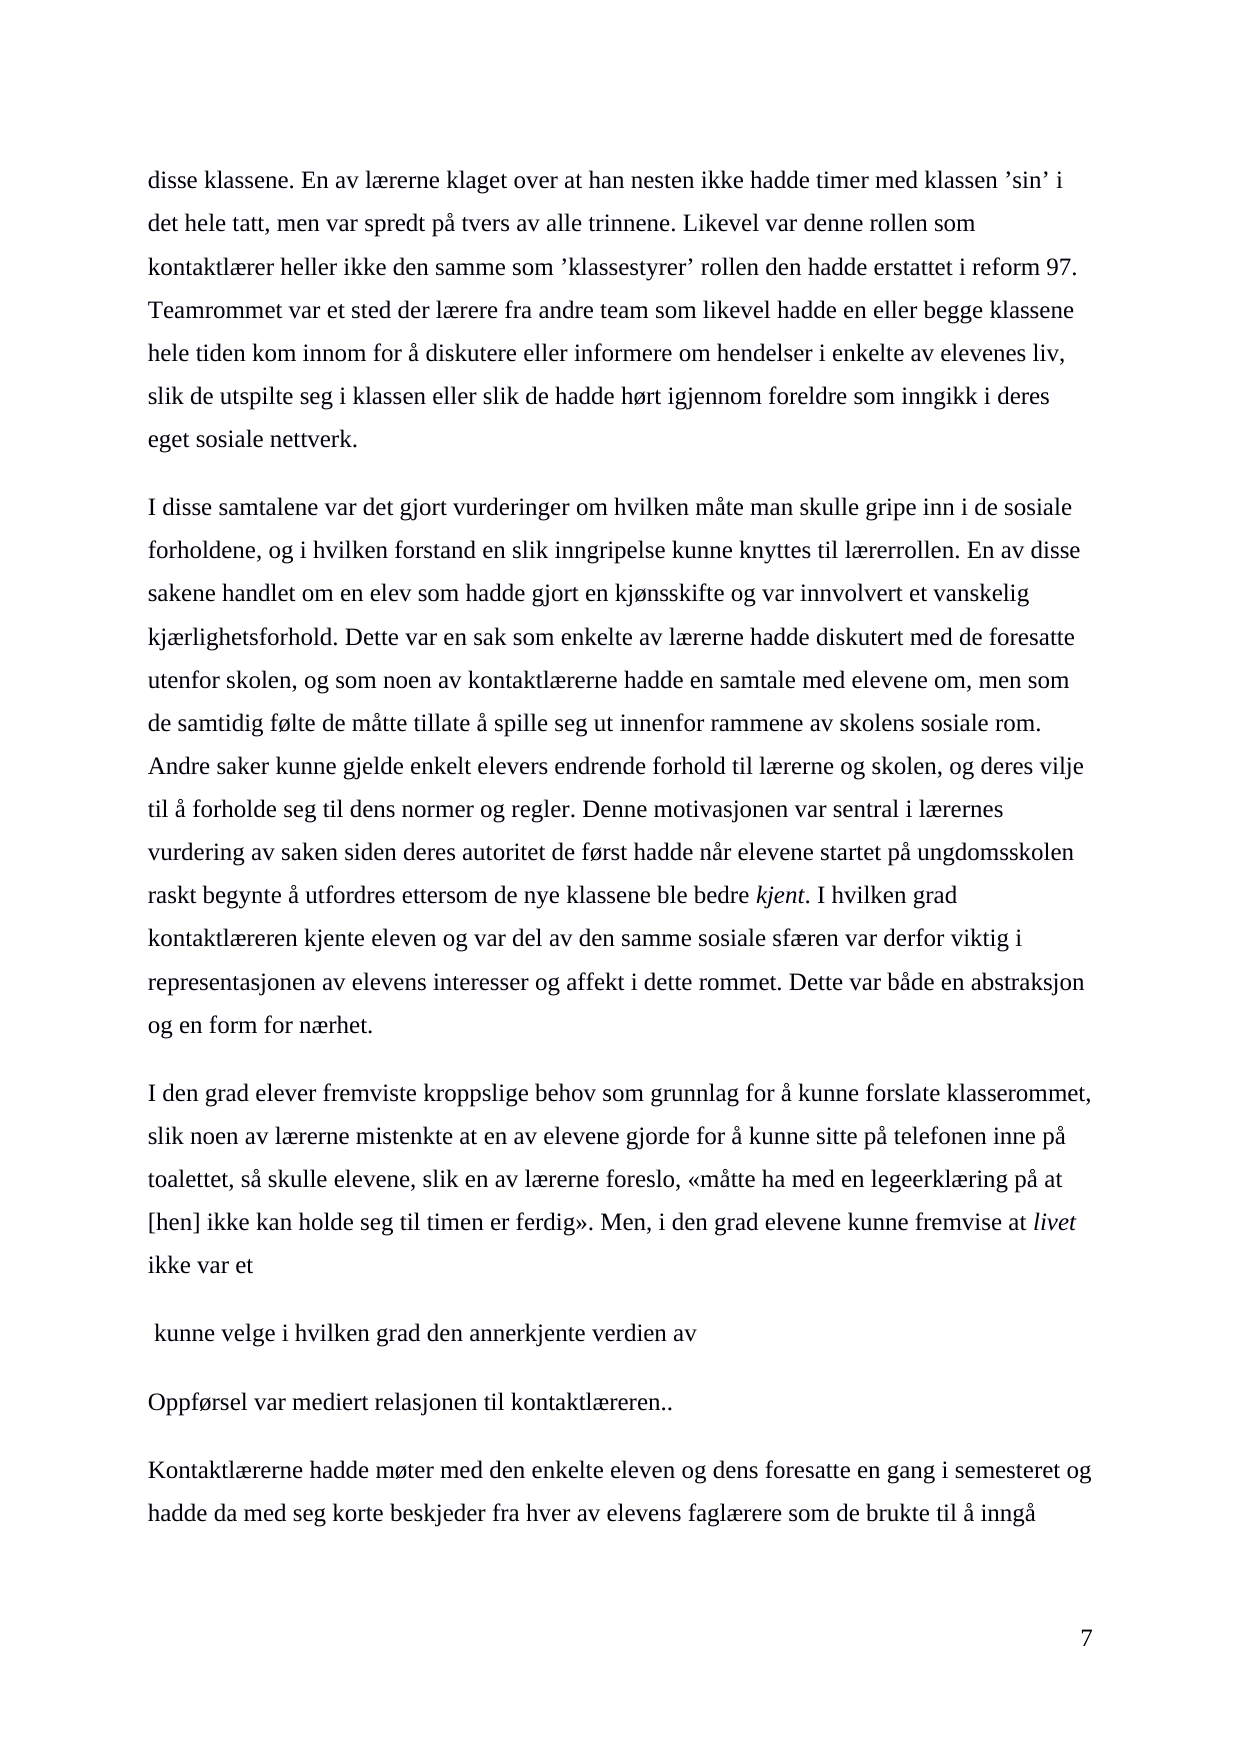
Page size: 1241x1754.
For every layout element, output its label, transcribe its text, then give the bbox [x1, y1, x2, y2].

text Oppførsel var mediert relasjonen til kontaktlæreren.. [148, 1387, 1092, 1415]
text I den grad elever fremviste kroppslige behov som grunnlag for å kunne forslate klasserommet, slik noen av lærerne mistenkte at en av elevene gjorde for å kunne sitte på telefonen inne på toalettet, så skulle elevene, slik en av lærerne foreslo, «måtte ha med en legeerklæring på at [hen] ikke kan holde seg til timen er ferdig». Men, i den grad elevene kunne fremvise at livet ikke var et [148, 1078, 1092, 1279]
text kunne velge i hvilken grad den annerkjente verdien av [148, 1318, 1092, 1347]
text Kontaktlærerne hadde møter med den enkelte eleven og dens foresatte en gang i semesteret og hadde da med seg korte beskjeder fra hver av elevens faglærere som de brukte til å inngå [148, 1455, 1092, 1527]
text I disse samtalene var det gjort vurderinger om hvilken måte man skulle gripe inn i de sosiale forholdene, og i hvilken forstand en slik inngripelse kunne knyttes til lærerrollen. En av disse sakene handlet om en elev som hadde gjort en kjønsskifte og var innvolvert et vanskelig kjærlighetsforhold. Dette var en sak som enkelte av lærerne hadde diskutert med de foresatte utenfor skolen, og som noen av kontaktlærerne hadde en samtale med elevene om, men som de samtidig følte de måtte tillate å spille seg ut innenfor rammene av skolens sosiale rom. Andre saker kunne gjelde enkelt elevers endrende forhold til lærerne og skolen, og deres vilje til å forholde seg til dens normer og regler. Denne motivasjonen var sentral i lærernes vurdering av saken siden deres autoritet de først hadde når elevene startet på ungdomsskolen raskt begynte å utfordres ettersom de nye klassene ble bedre kjent. I hvilken grad kontaktlæreren kjente eleven og var del av den samme sosiale sfæren var derfor viktig i representasjonen av elevens interesser og affekt i dette rommet. Dette var både en abstraksjon og en form for nærhet. [148, 492, 1092, 1038]
text disse klassene. En av lærerne klaget over at han nesten ikke hadde timer med klassen ’sin’ i det hele tatt, men var spredt på tvers av alle trinnene. Likevel var denne rollen som kontaktlærer heller ikke den samme som ’klassestyrer’ rollen den hadde erstattet i reform 97. Teamrommet var et sted der lærere fra andre team som likevel hadde en eller begge klassene hele tiden kom innom for å diskutere eller informere om hendelser i enkelte av elevenes liv, slik de utspilte seg i klassen eller slik de hadde hørt igjennom foreldre som inngikk i deres eget sosiale nettverk. [148, 165, 1092, 453]
